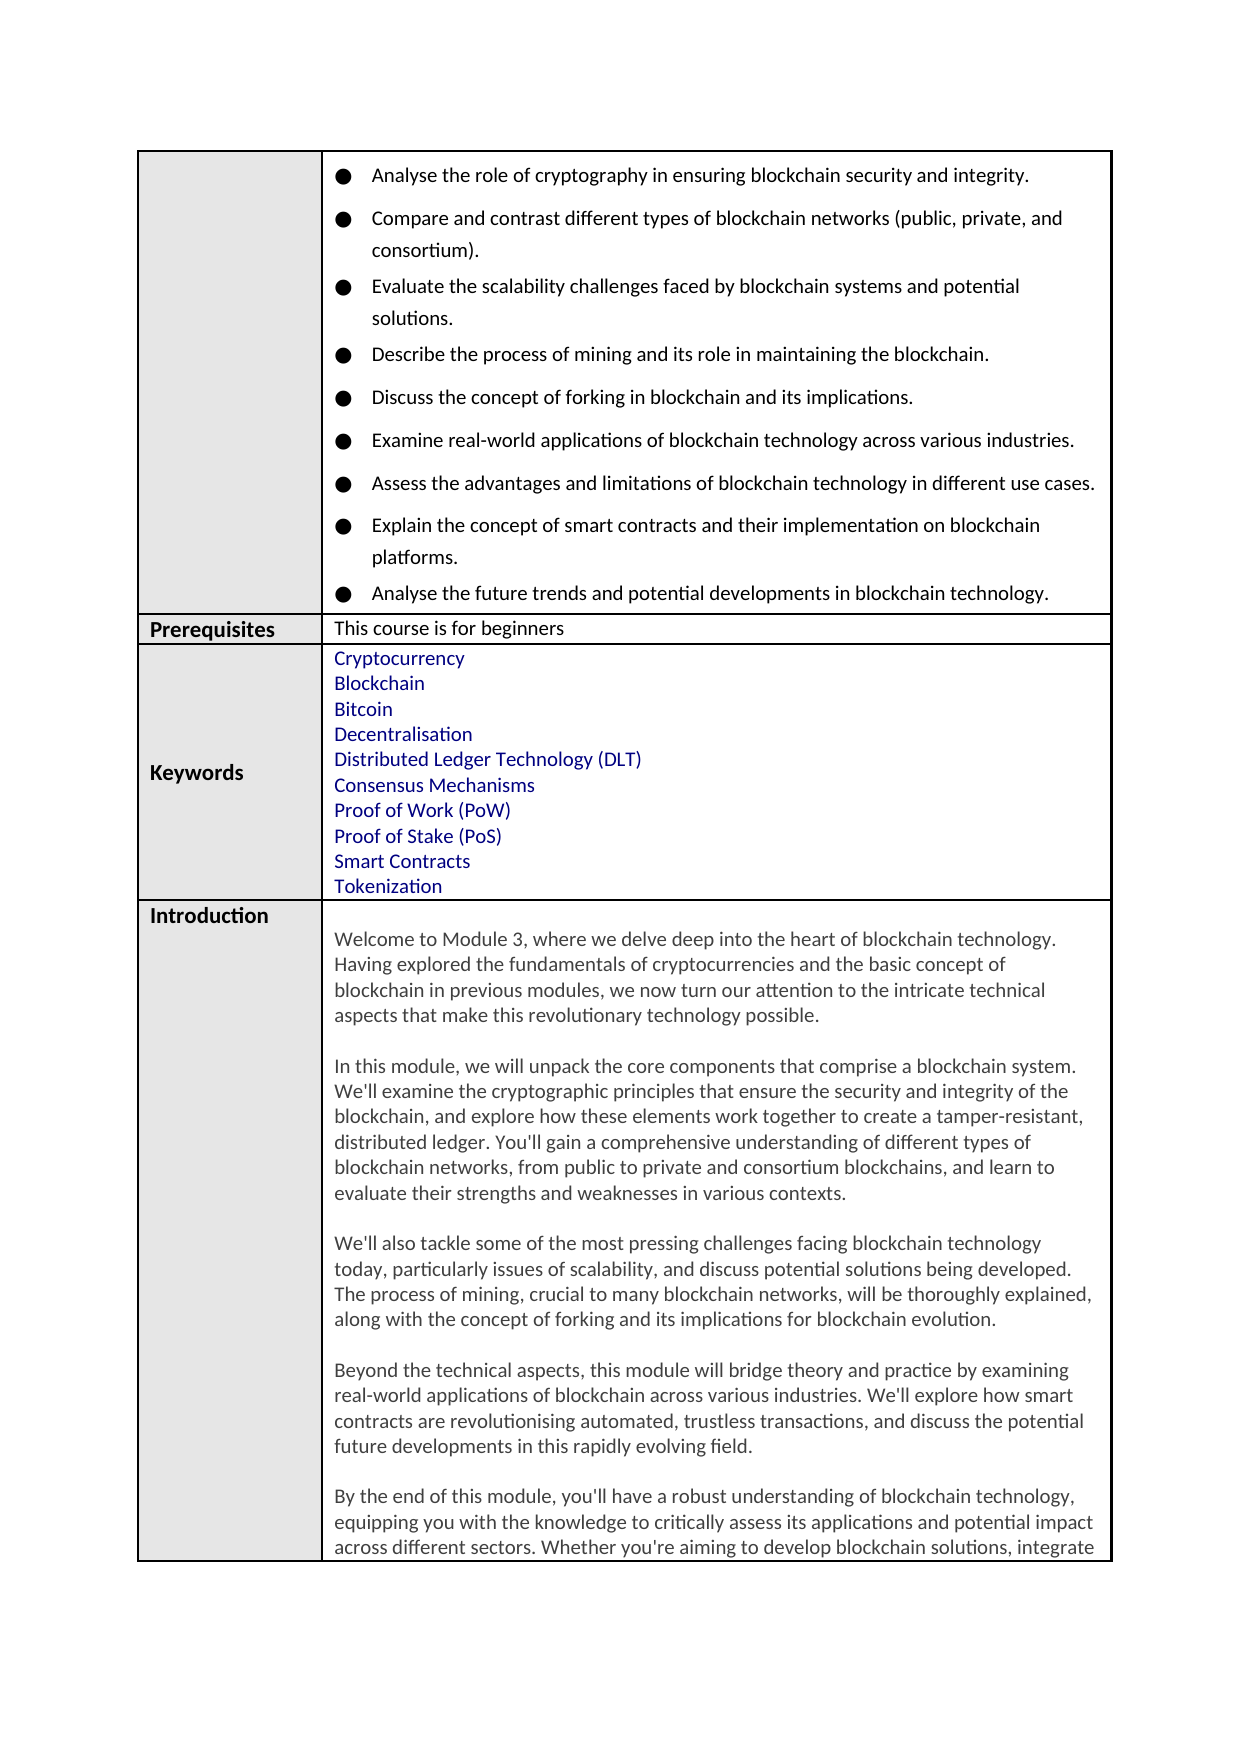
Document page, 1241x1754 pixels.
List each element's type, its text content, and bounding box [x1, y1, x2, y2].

table_cell At the end of this module, you will be able to: Explain the core components and architecture of a blockchain system. Analyse the role of cryptography in ensuring blockchain security and integrity. Compare and contrast different types of blockchain networks (public, private, and consortium). Evaluate the scalability challenges faced by blockchain systems and potential solutions. Describe the process of mining and its role in maintaining the blockchain. Discuss the concept of forking in blockchain and its implications. Examine real-world applications of blockchain technology across various industries. Assess the advantages and limitations of blockchain technology in different use cases. Explain the concept of smart contracts and their implementation on blockchain platforms. Analyse the future trends and potential developments in blockchain technology. [323, 152, 1110, 613]
table_cell This course is for beginners [323, 615, 1110, 643]
table_cell Cryptocurrency Blockchain Bitcoin Decentralisation Distributed Ledger Technology (DLT) Consensus Mechanisms Proof of Work (PoW) Proof of Stake (PoS) Smart Contracts Tokenization [323, 645, 1110, 899]
table_cell [139, 152, 321, 613]
table_cell Keywords [139, 645, 321, 899]
table_cell Prerequisites [139, 615, 321, 643]
table_cell Introduction [139, 901, 321, 1560]
table_cell Welcome to Module 3, where we delve deep into the heart of blockchain technology. Having explored the fundamentals of cryptocurrencies and the basic concept of blockchain in previous modules, we now turn our attention to the intricate technical aspects that make this revolutionary technology possible. In this module, we will unpack the core components that comprise a blockchain system. We'll examine the cryptographic principles that ensure the security and integrity of the blockchain, and explore how these elements work together to create a tamper-resistant, distributed ledger. You'll gain a comprehensive understanding of different types of blockchain networks, from public to private and consortium blockchains, and learn to evaluate their strengths and weaknesses in various contexts. We'll also tackle some of the most pressing challenges facing blockchain technology today, particularly issues of scalability, and discuss potential solutions being developed. The process of mining, crucial to many blockchain networks, will be thoroughly explained, along with the concept of forking and its implications for blockchain evolution. Beyond the technical aspects, this module will bridge theory and practice by examining real-world applications of blockchain across various industries. We'll explore how smart contracts are revolutionising automated, trustless transactions, and discuss the potential future developments in this rapidly evolving field. By the end of this module, you'll have a robust understanding of blockchain technology, equipping you with the knowledge to critically assess its applications and potential impact across different sectors. Whether you're aiming to develop blockchain solutions, integrate [323, 901, 1110, 1560]
